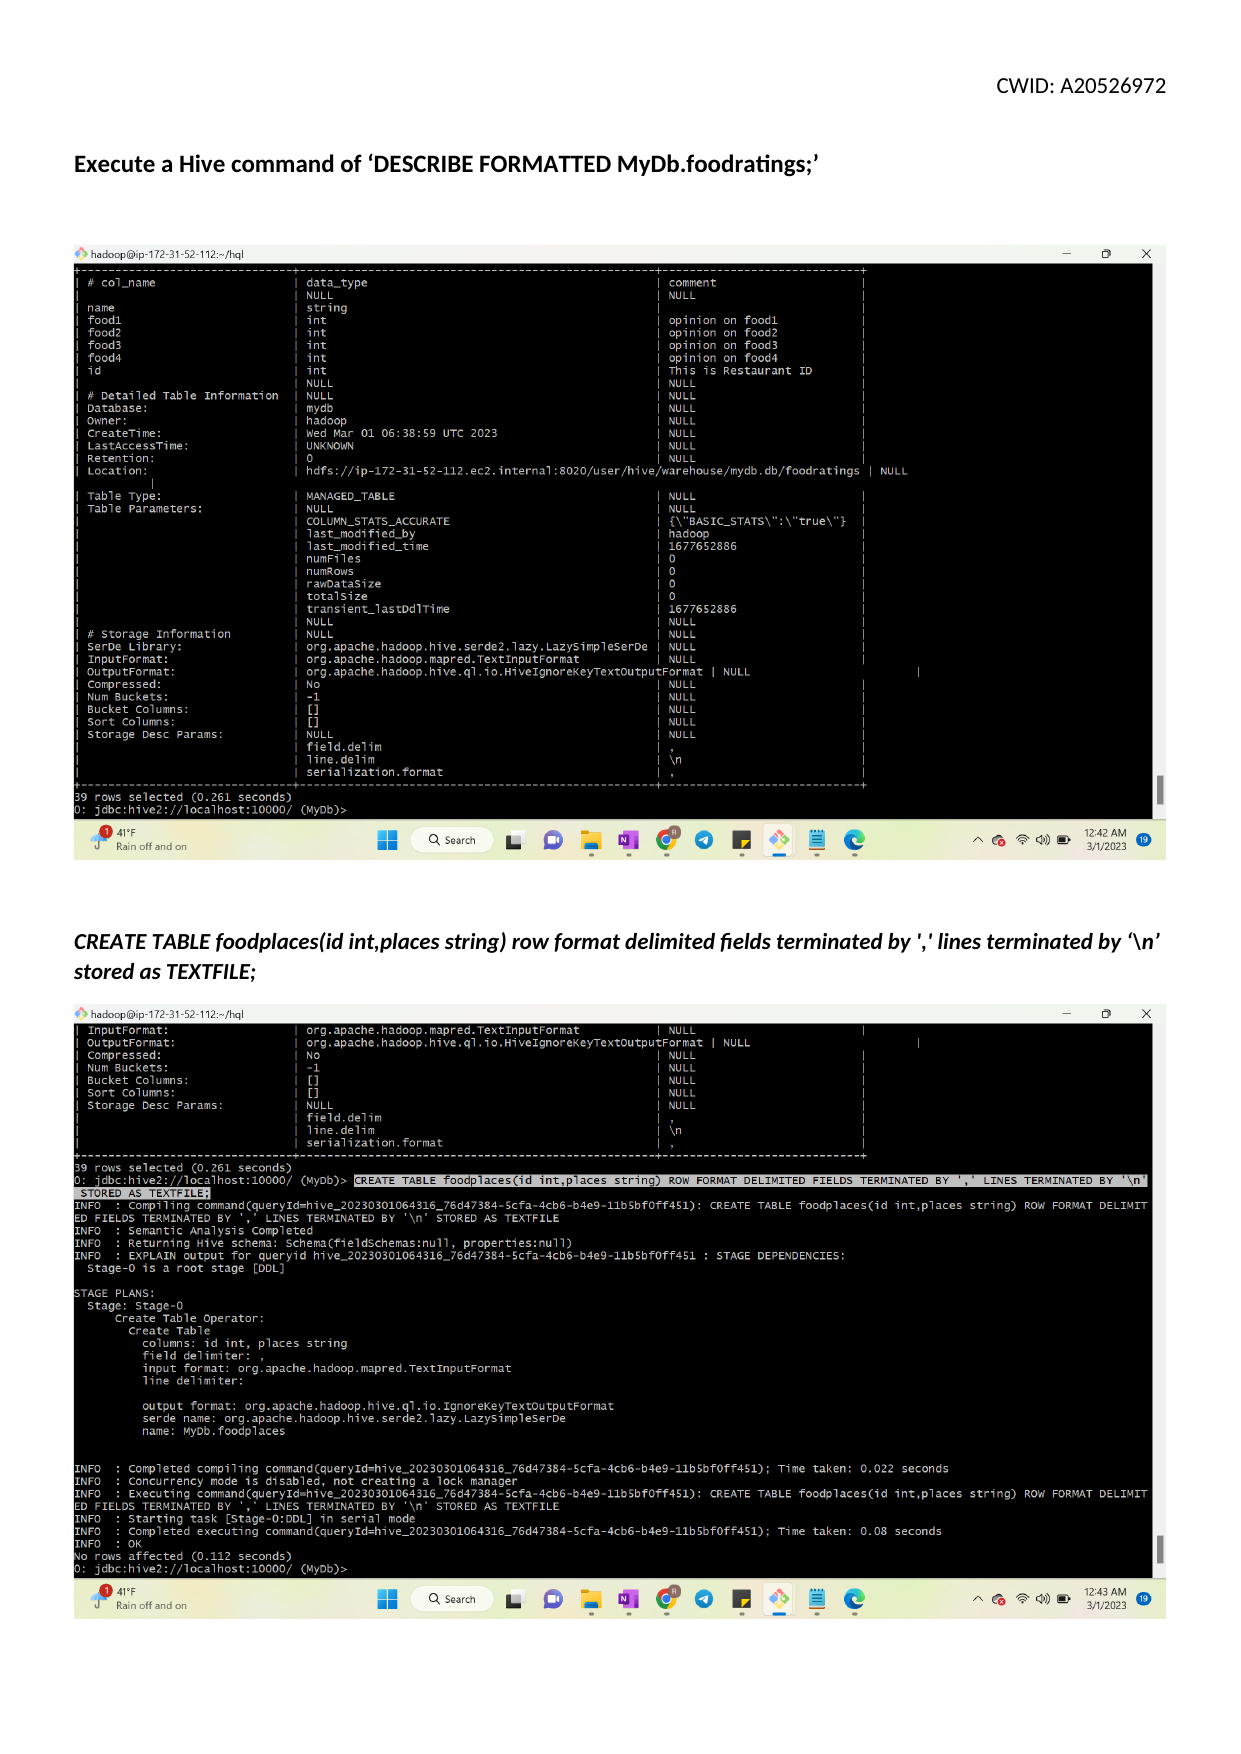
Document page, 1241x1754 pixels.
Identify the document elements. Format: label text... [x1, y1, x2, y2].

picture [73, 1004, 1167, 1619]
text Execute a Hive command of ‘DESCRIBE FORMATTED MyDb.foodratings;’ [74, 148, 1166, 179]
text CREATE TABLE foodplaces(id int,places string) row format delimited fields terminated by ',' lines terminated by ‘\n’ stored as TEXTFILE; [74, 927, 1166, 986]
picture [73, 245, 1167, 860]
